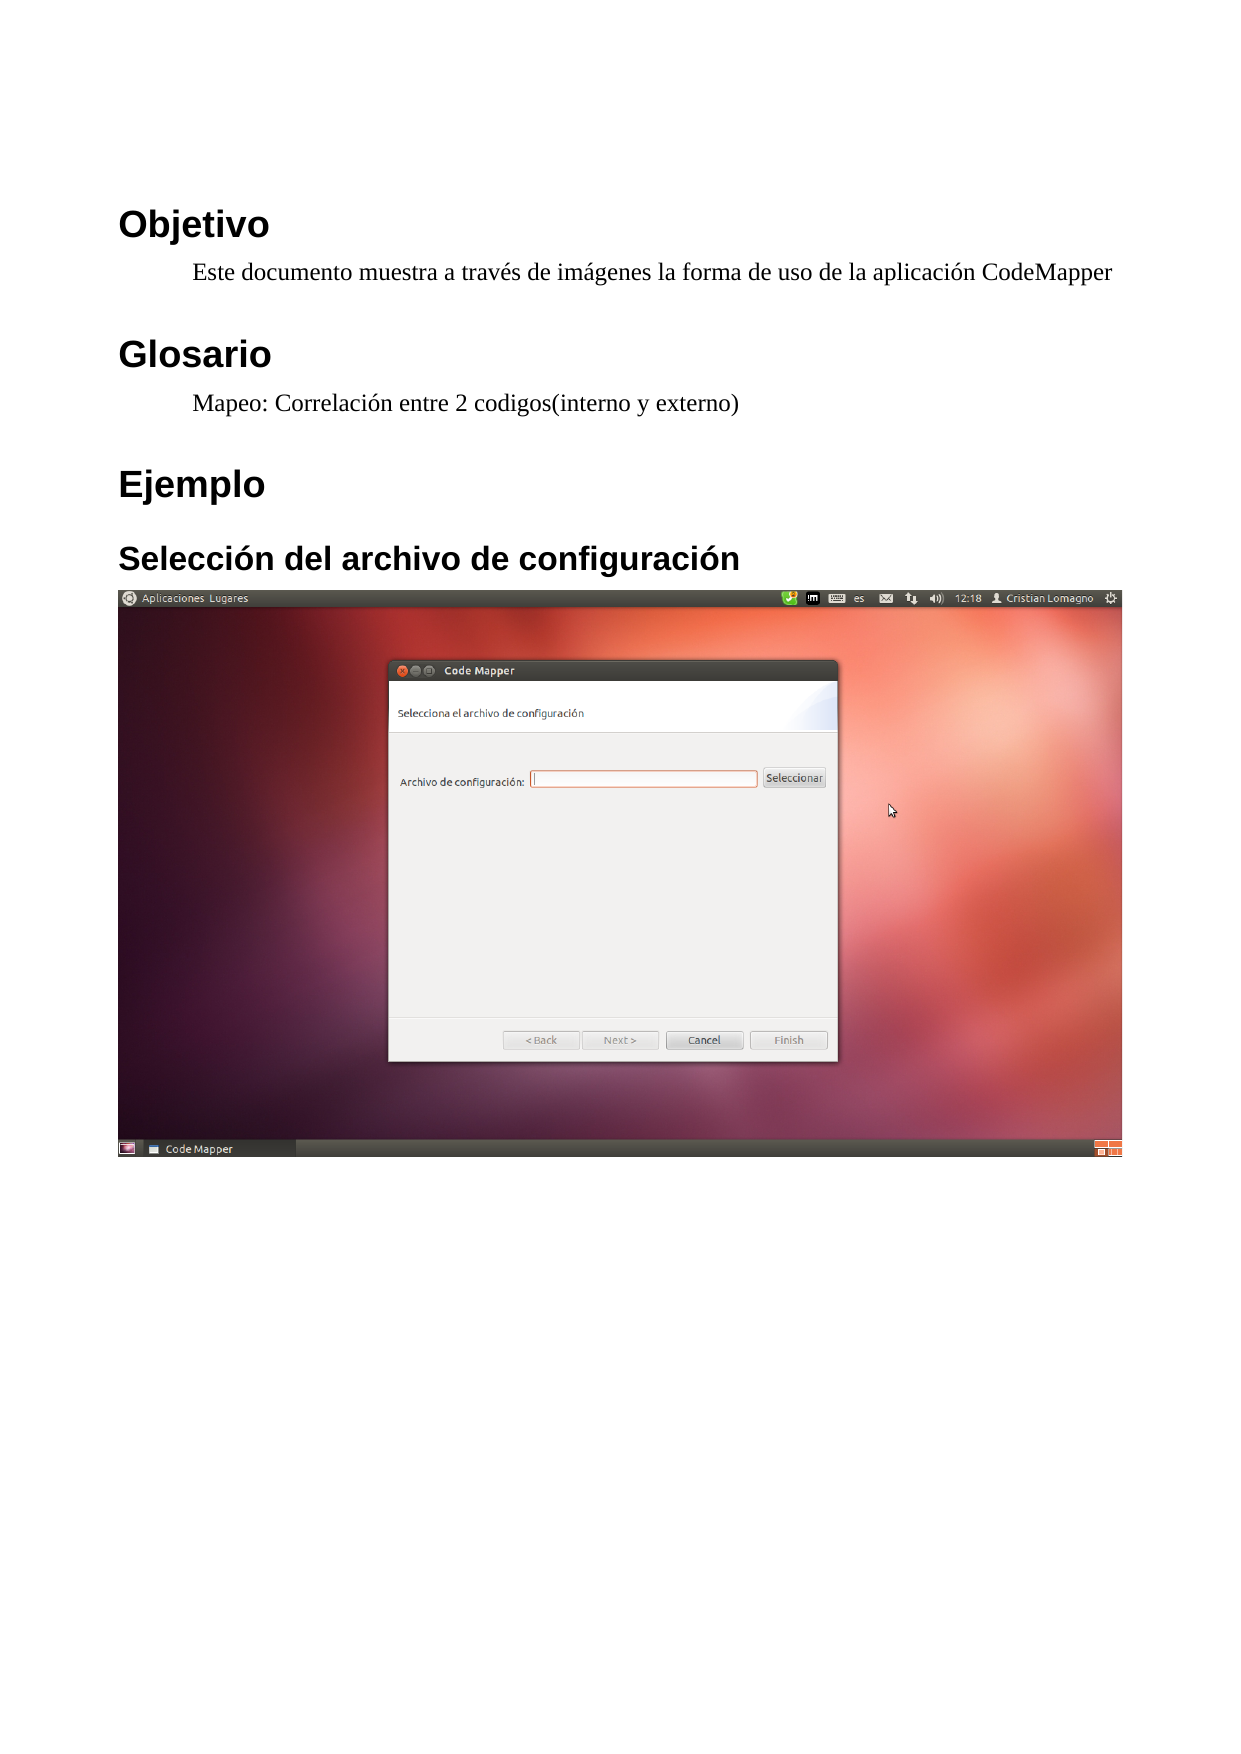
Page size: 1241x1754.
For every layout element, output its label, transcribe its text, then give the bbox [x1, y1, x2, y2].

subtitle Selección del archivo de configuración [118, 539, 1122, 577]
text Mapeo: Correlación entre 2 codigos(interno y externo) [118, 388, 1122, 416]
picture [118, 590, 1123, 1157]
subtitle Glosario [118, 332, 1122, 375]
subtitle Objetivo [118, 201, 1122, 245]
subtitle Ejemplo [118, 462, 1122, 505]
text Este documento muestra a través de imágenes la forma de uso de la aplicación CodeMapper [118, 257, 1122, 286]
